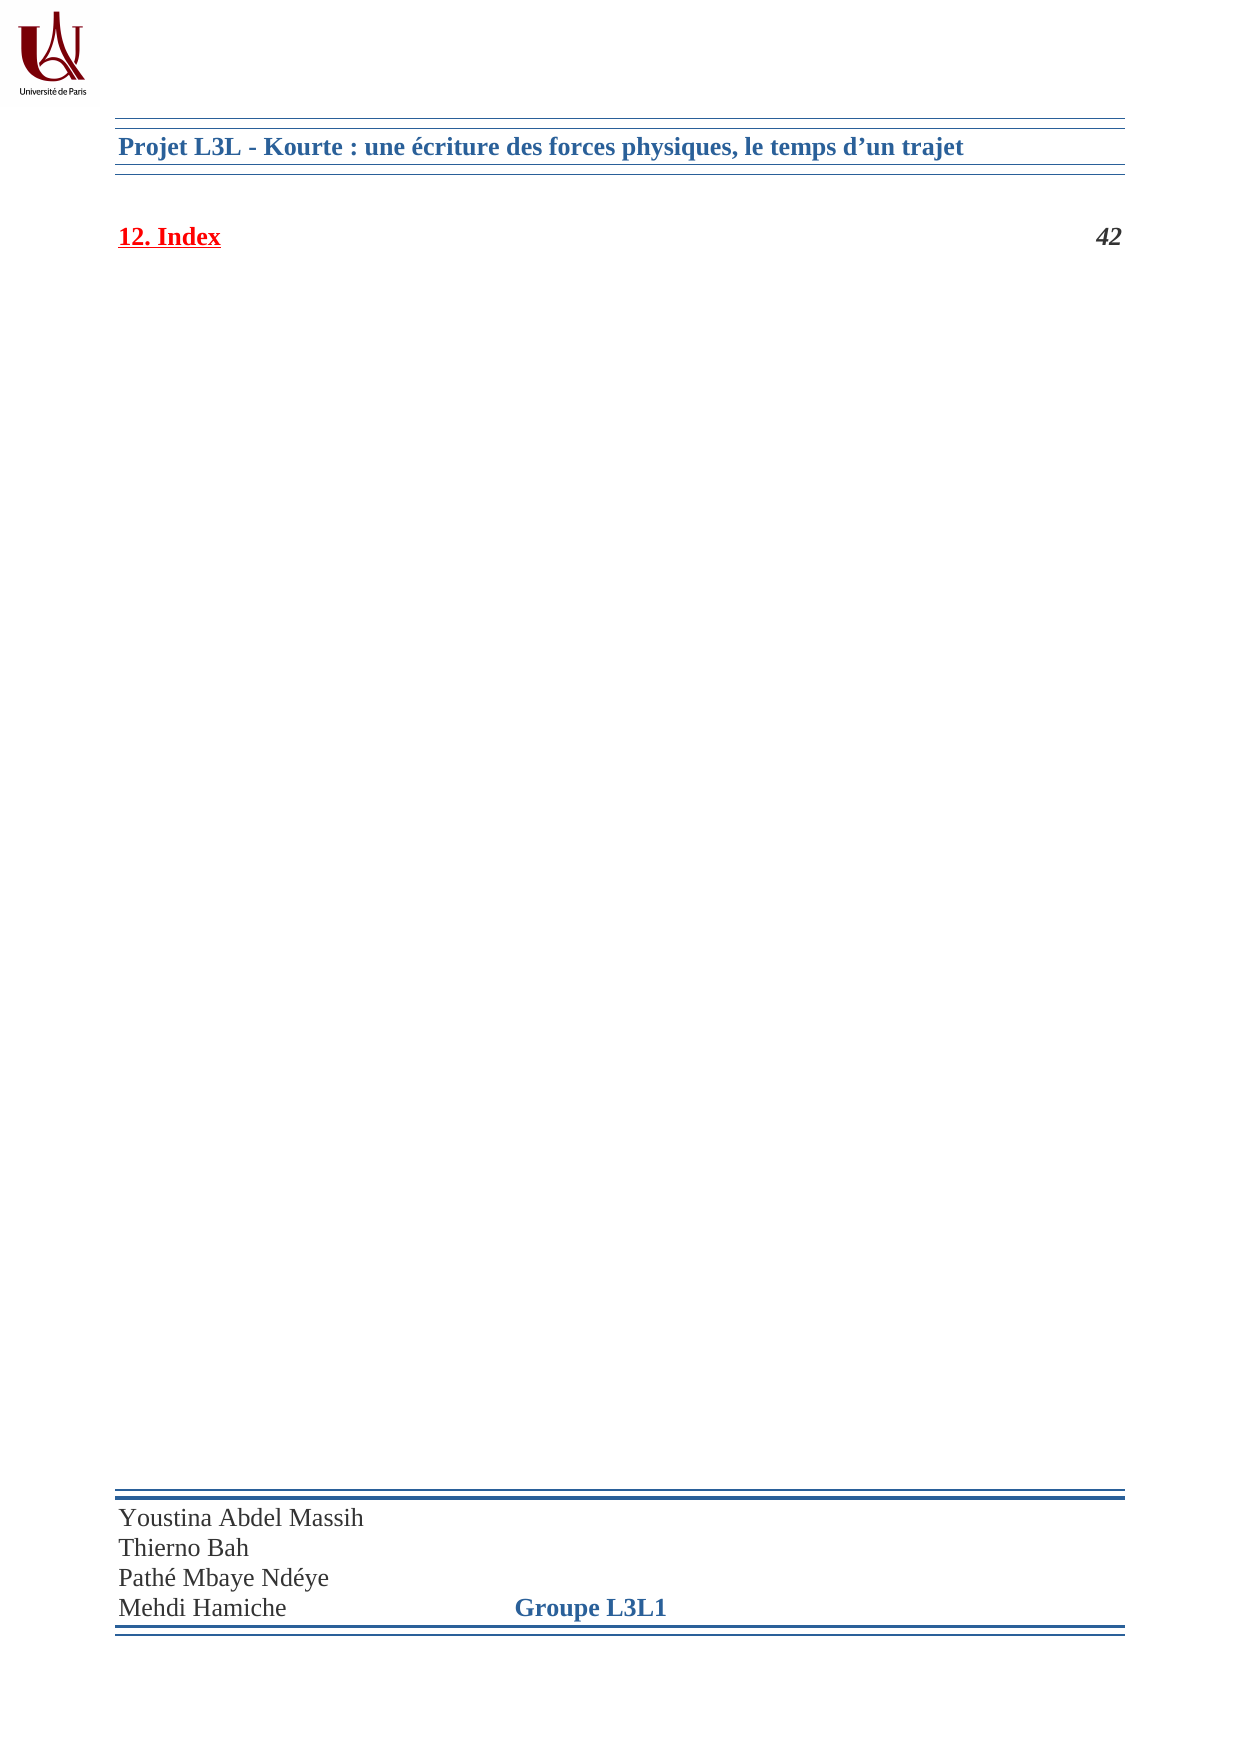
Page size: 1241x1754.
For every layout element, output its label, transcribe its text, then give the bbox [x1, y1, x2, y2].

text 12. Index 42 [118, 221, 1122, 251]
picture [0, 0, 101, 107]
